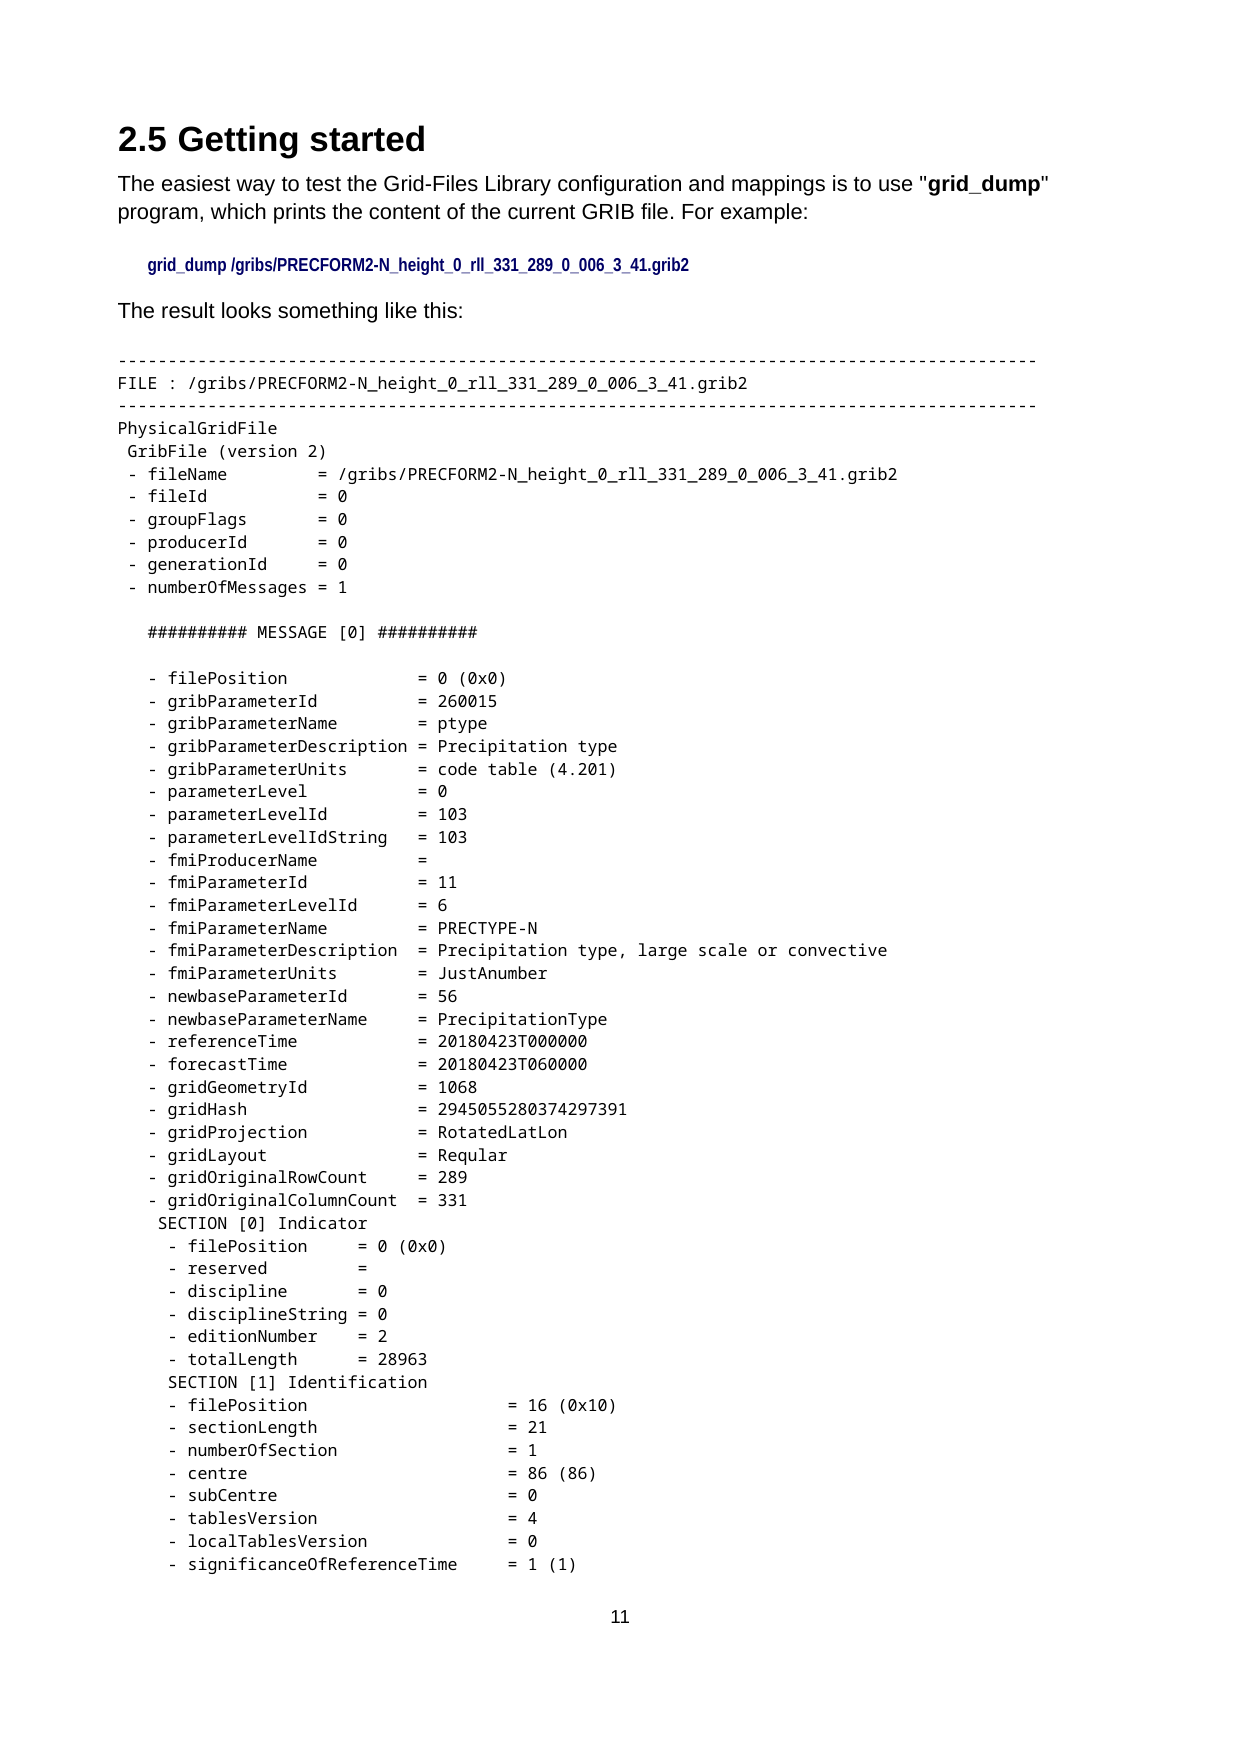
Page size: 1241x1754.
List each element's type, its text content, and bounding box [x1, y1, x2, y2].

text grid_dump /gribs/PRECFORM2-N_height_0_rll_331_289_0_006_3_41.grib2 [117, 254, 1122, 276]
text The easiest way to test the Grid-Files Library configuration and mappings is to use "grid_dump" program, which prints the content of the current GRIB file. For example: [117, 171, 1122, 224]
text The result looks something like this: [117, 298, 1122, 323]
text -------------------------------------------------------------------------------------------- FILE : /gribs/PRECFORM2-N_height_0_rll_331_289_0_006_3_41.grib2 -------------------------------------------------------------------------------------------- PhysicalGridFile GribFile (version 2) - fileName = /gribs/PRECFORM2-N_height_0_rll_331_289_0_006_3_41.grib2 - fileId = 0 - groupFlags = 0 - producerId = 0 - generationId = 0 - numberOfMessages = 1 ########## MESSAGE [0] ########## - filePosition = 0 (0x0) - gribParameterId = 260015 - gribParameterName = ptype - gribParameterDescription = Precipitation type - gribParameterUnits = code table (4.201) - parameterLevel = 0 - parameterLevelId = 103 - parameterLevelIdString = 103 - fmiProducerName = - fmiParameterId = 11 - fmiParameterLevelId = 6 - fmiParameterName = PRECTYPE-N - fmiParameterDescription = Precipitation type, large scale or convective - fmiParameterUnits = JustAnumber - newbaseParameterId = 56 - newbaseParameterName = PrecipitationType - referenceTime = 20180423T000000 - forecastTime = 20180423T060000 - gridGeometryId = 1068 - gridHash = 2945055280374297391 - gridProjection = RotatedLatLon - gridLayout = Reqular - gridOriginalRowCount = 289 - gridOriginalColumnCount = 331 [117, 349, 1122, 1212]
text SECTION [0] Indicator - filePosition = 0 (0x0) - reserved = - discipline = 0 - disciplineString = 0 - editionNumber = 2 - totalLength = 28963 SECTION [1] Identification - filePosition = 16 (0x10) - sectionLength = 21 - numberOfSection = 1 - centre = 86 (86) - subCentre = 0 - tablesVersion = 4 - localTablesVersion = 0 - significanceOfReferenceTime = 1 (1) [117, 1212, 1122, 1575]
subtitle Getting started [108, 118, 1122, 158]
